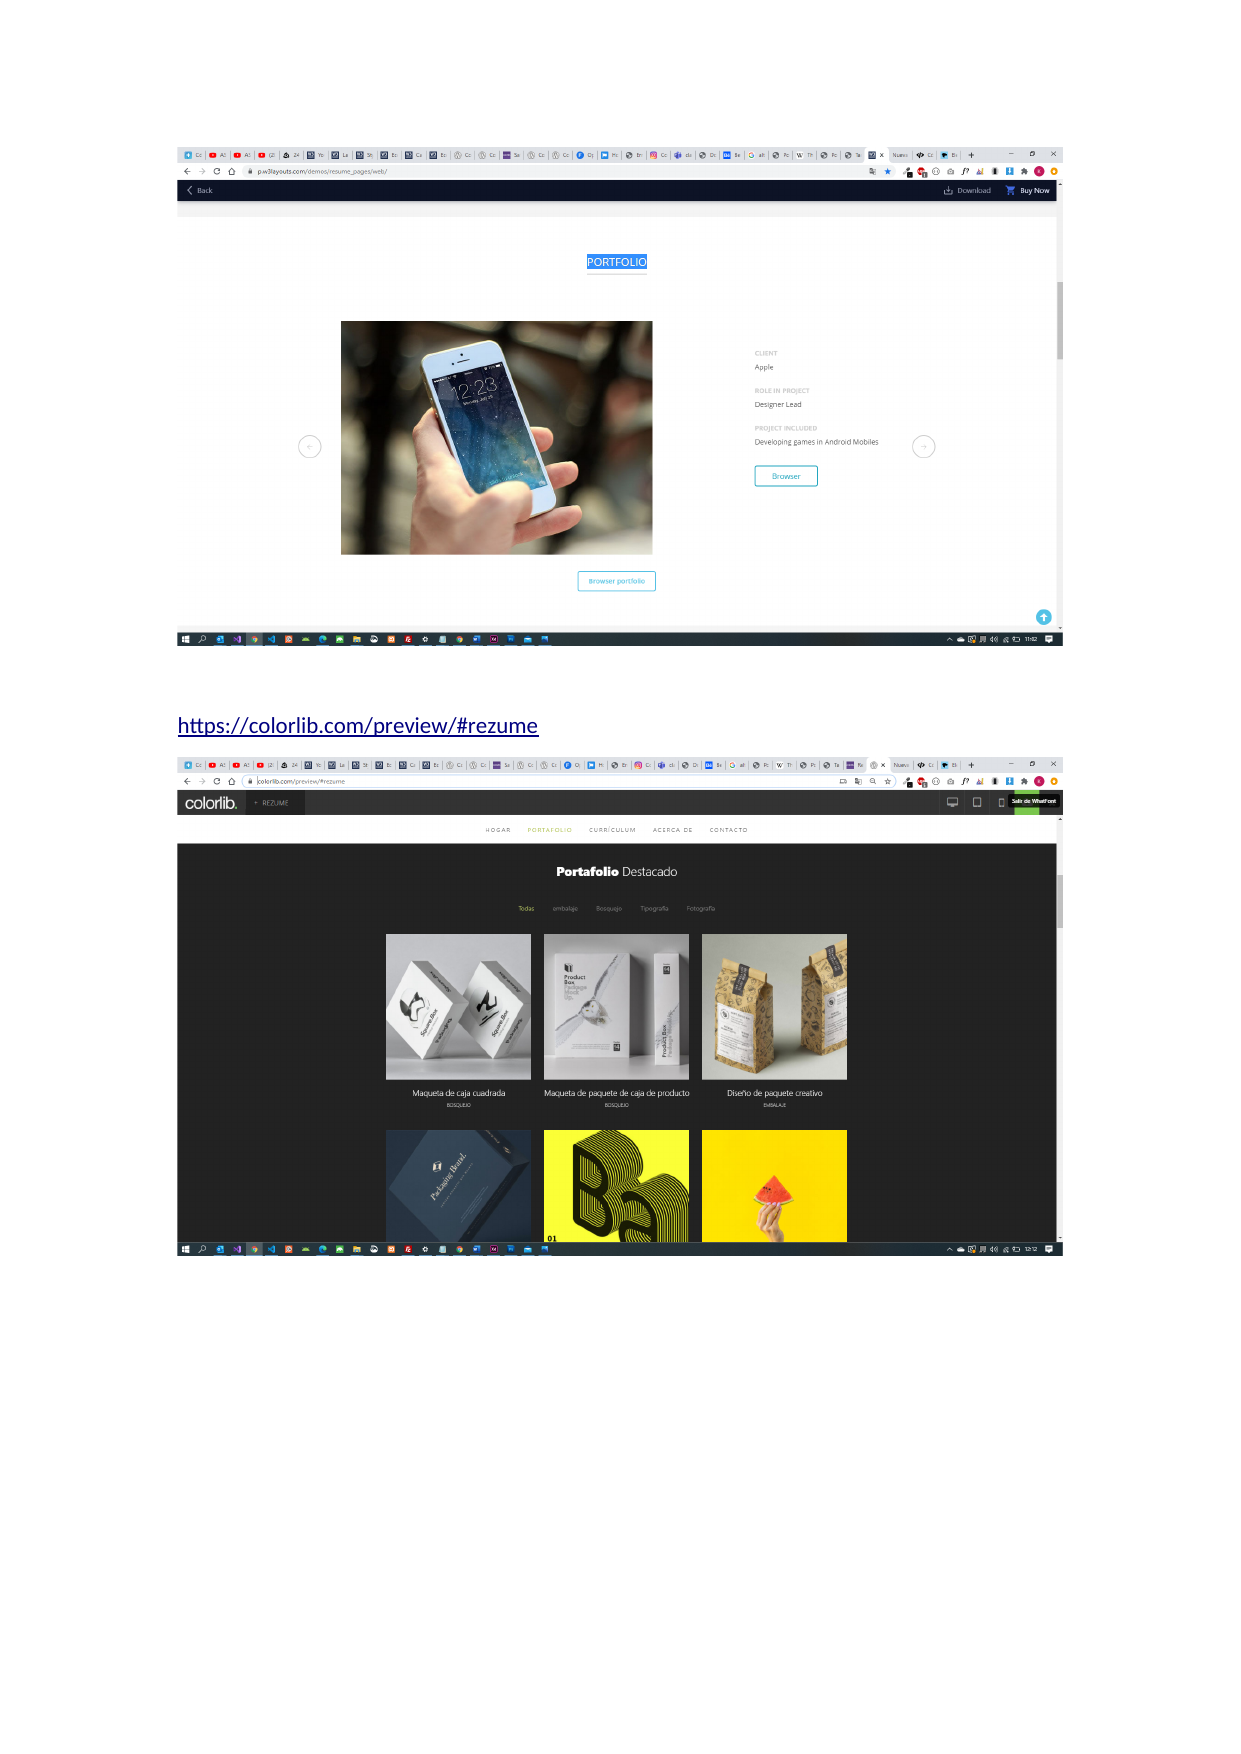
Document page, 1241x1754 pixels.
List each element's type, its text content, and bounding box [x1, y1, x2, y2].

text https://colorlib.com/preview/#rezume [177, 711, 1063, 739]
